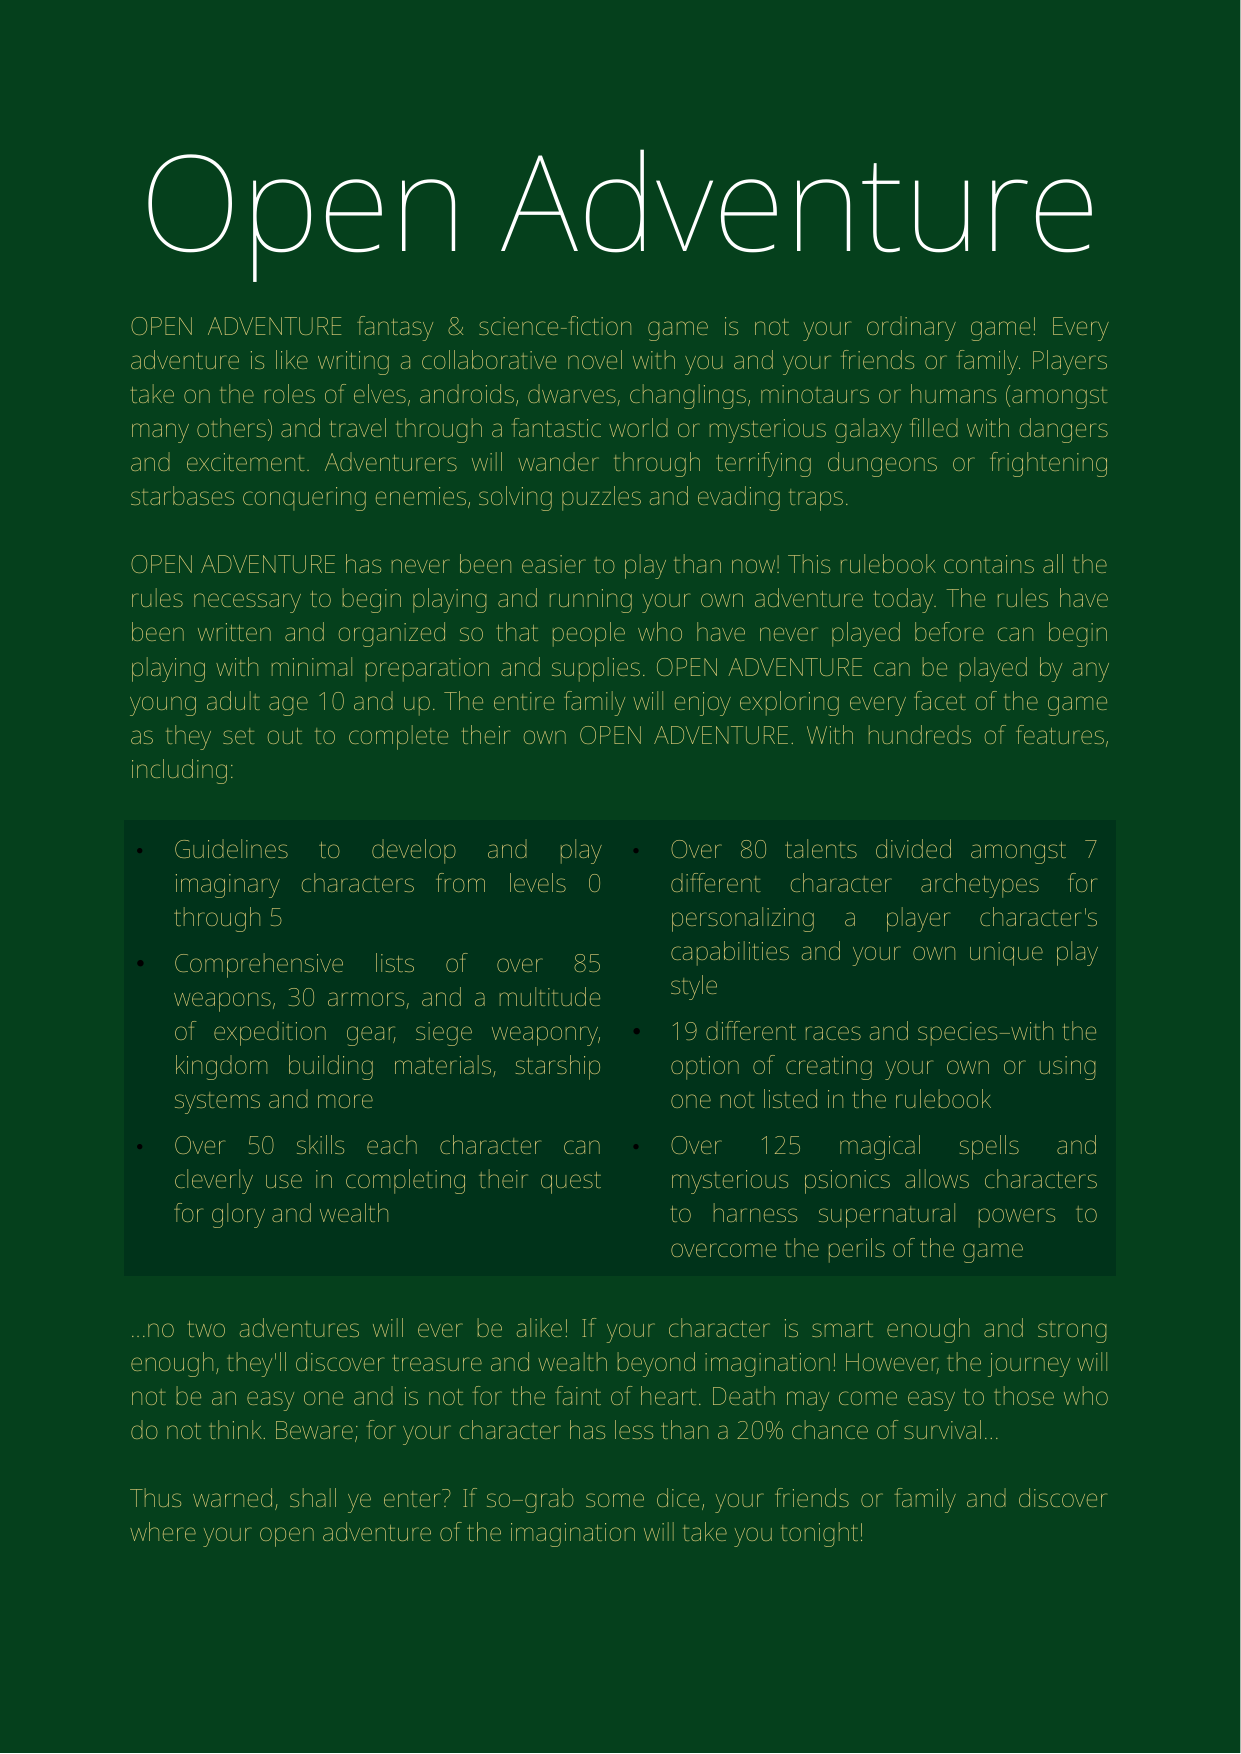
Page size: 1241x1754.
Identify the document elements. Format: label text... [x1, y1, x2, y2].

table_header ...no two adventures will ever be alike! If your character is smart enough and strong enough, they'll discover treasure and wealth beyond imagination! However, the journey will not be an easy one and is not for the faint of heart. Death may come easy to those who do not think. Beware; for your character has less than a 20% chance of survival... Thus warned, shall ye enter? If so–grab some dice, your friends or family and discover where your open adventure of the imagination will take you tonight! [124, 1305, 1116, 1555]
table_header OPEN ADVENTURE fantasy & science-fiction game is not your ordinary game! Every adventure is like writing a collaborative novel with you and your friends or family. Players take on the roles of elves, androids, dwarves, changlings, minotaurs or humans (amongst many others) and travel through a fantastic world or mysterious galaxy filled with dangers and excitement. Adventurers will wander through terrifying dungeons or frightening starbases conquering enemies, solving puzzles and evading traps. OPEN ADVENTURE has never been easier to play than now! This rulebook contains all the rules necessary to begin playing and running your own adventure today. The rules have been written and organized so that people who have never played before can begin playing with minimal preparation and supplies. OPEN ADVENTURE can be played by any young adult age 10 and up. The entire family will enjoy exploring every facet of the game as they set out to complete their own OPEN ADVENTURE. With hundreds of features, including: [124, 303, 1116, 791]
text Open Adventure [0, 109, 1241, 291]
table_header Guidelines to develop and play imaginary characters from levels 0 through 5 Comprehensive lists of over 85 weapons, 30 armors, and a multitude of expedition gear, siege weaponry, kingdom building materials, starship systems and more Over 50 skills each character can cleverly use in completing their quest for glory and wealth Over 80 talents divided amongst 7 different character archetypes for personalizing a player character's capabilities and your own unique play style 19 different races and species–with the option of creating your own or using one not listed in the rulebook Over 125 magical spells and mysterious psionics allows characters to harness supernatural powers to overcome the perils of the game [124, 820, 1116, 1276]
